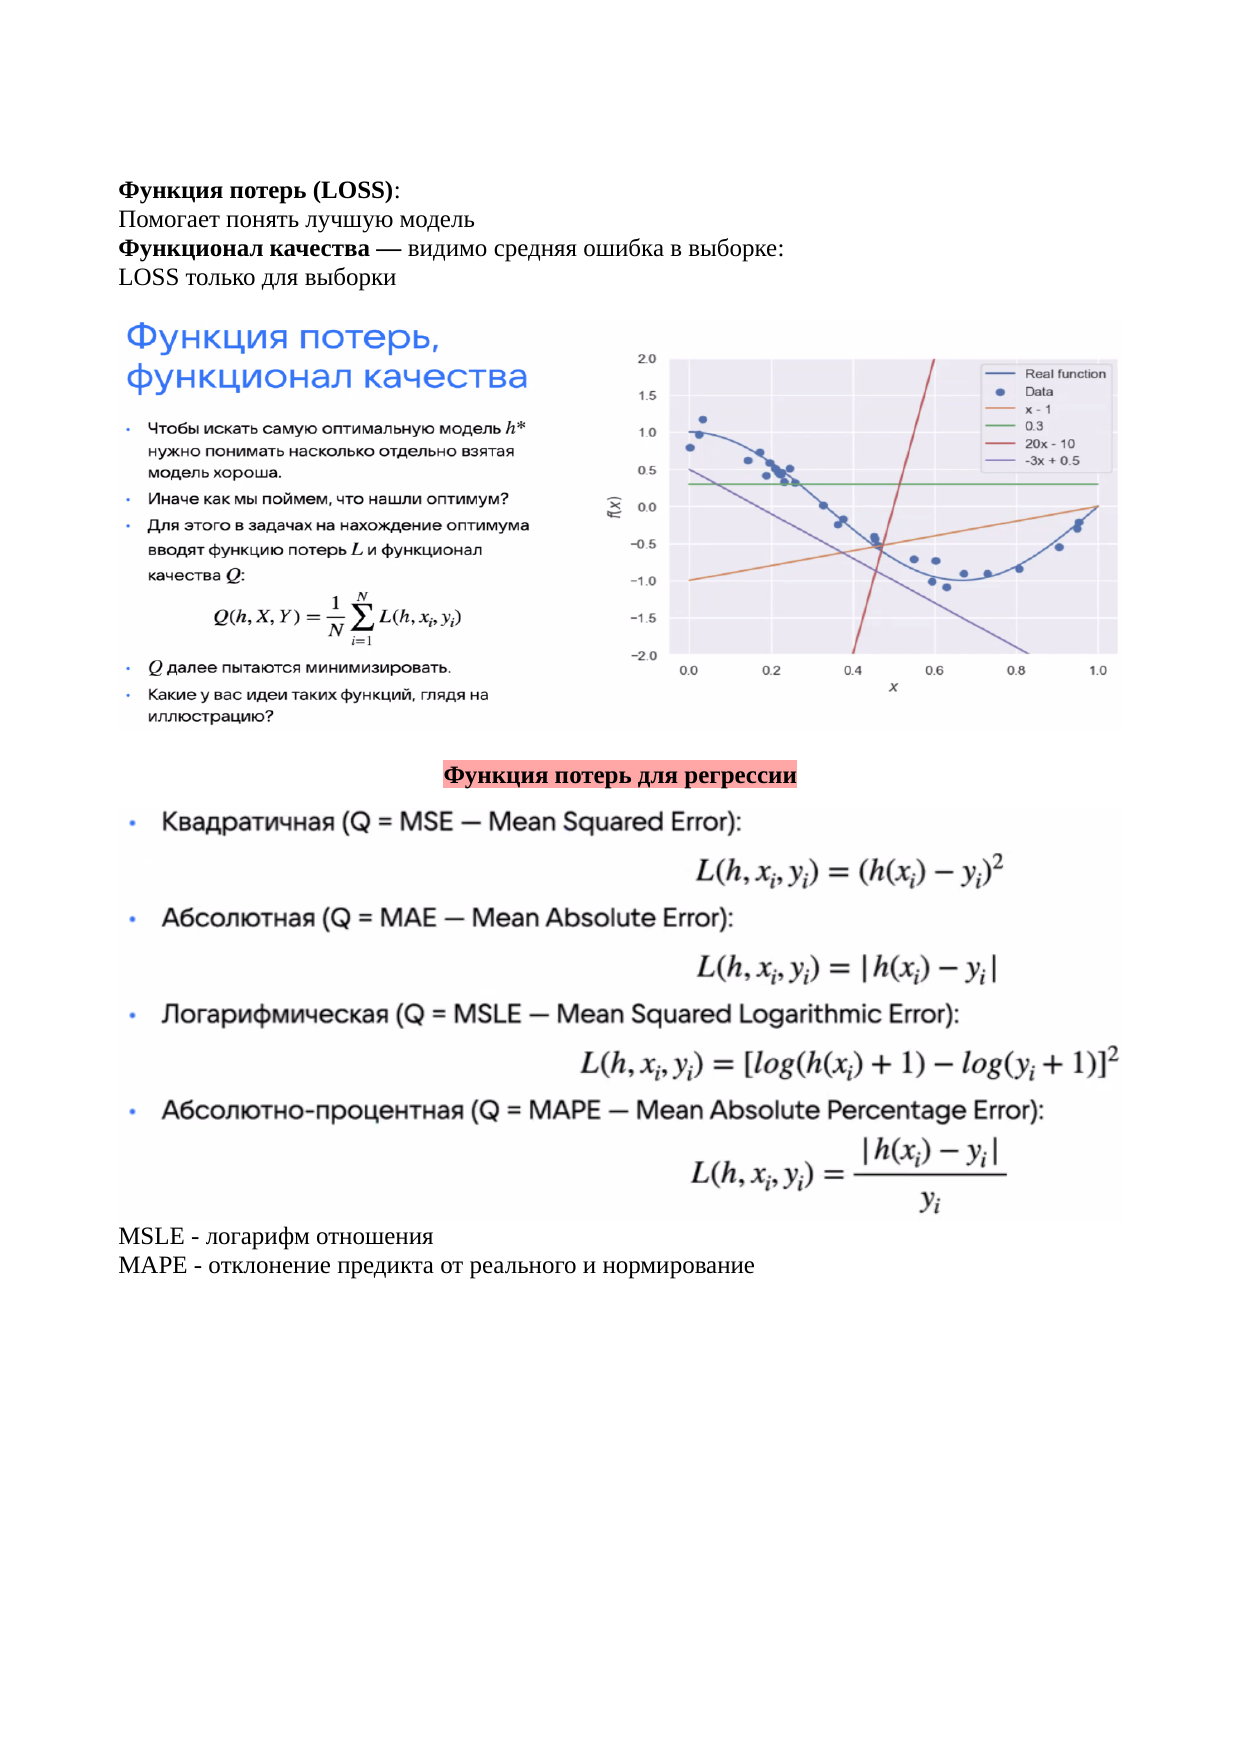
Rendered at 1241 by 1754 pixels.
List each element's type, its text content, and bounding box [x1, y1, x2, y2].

picture [118, 319, 1123, 731]
text Помогает понять лучшую модель [118, 204, 1122, 233]
text MAPE - отклонение предикта от реального и нормирование [118, 1250, 1122, 1279]
text MSLE - логарифм отношения [118, 1222, 1122, 1250]
text Функция потерь (LOSS): [118, 176, 1122, 204]
text Функция потерь для регрессии [118, 760, 1122, 788]
text LOSS только для выборки [118, 262, 1122, 291]
text Функционал качества — видимо средняя ошибка в выборке: [118, 233, 1122, 262]
picture [118, 808, 1123, 1222]
